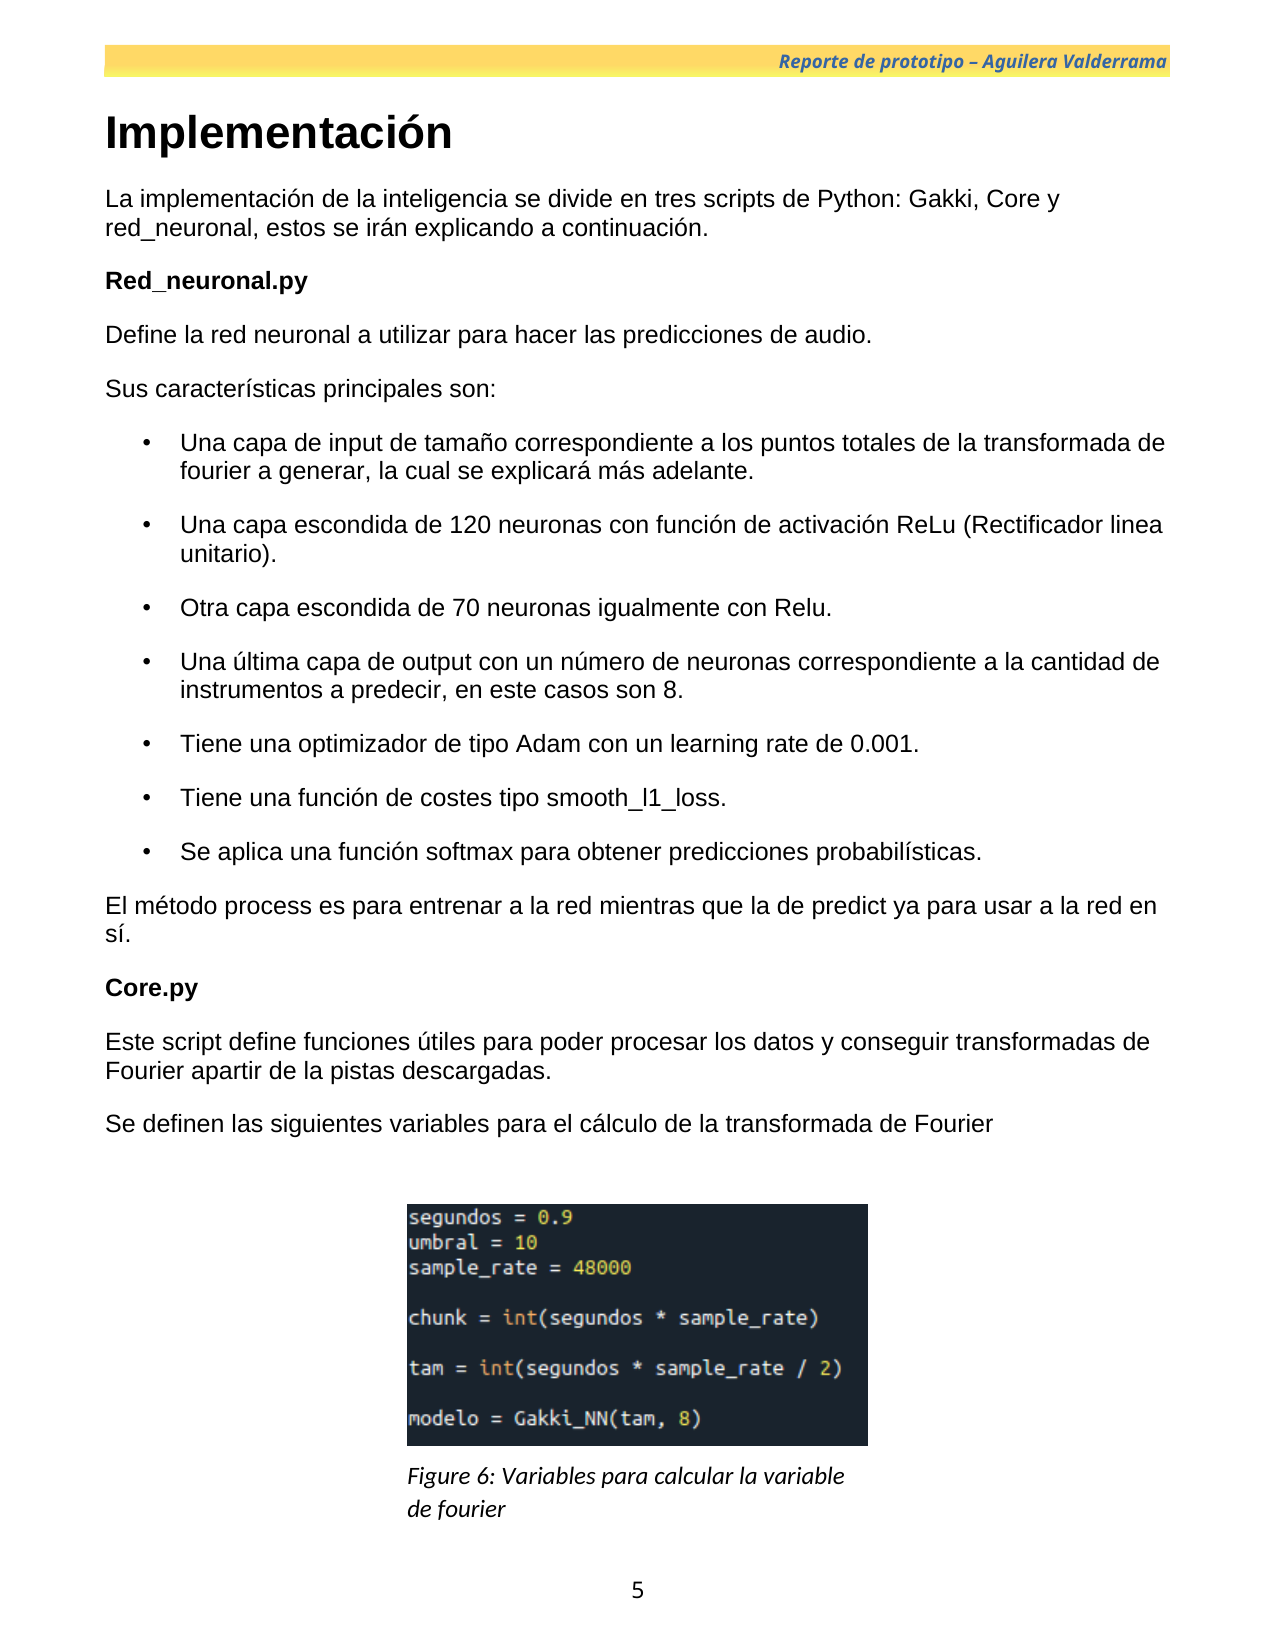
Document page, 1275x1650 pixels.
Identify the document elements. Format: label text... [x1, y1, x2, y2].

text Figure 6: Variables para calcular la variable de fourier [407, 1446, 868, 1523]
list Otra capa escondida de 70 neuronas igualmente con Relu. [142, 593, 1170, 622]
list Tiene una optimizador de tipo Adam con un learning rate de 0.001. [142, 729, 1170, 758]
text Implementación [105, 106, 1170, 159]
text La implementación de la inteligencia se divide en tres scripts de Python: Gakki, Core y red_neuronal, estos se irán explicando a continuación. [105, 184, 1170, 241]
picture [407, 1204, 868, 1446]
list Una última capa de output con un número de neuronas correspondiente a la cantidad de instrumentos a predecir, en este casos son 8. [142, 647, 1170, 704]
list Tiene una función de costes tipo smooth_l1_loss. [142, 783, 1170, 812]
text Sus características principales son: [105, 374, 1170, 402]
text El método process es para entrenar a la red mientras que la de predict ya para usar a la red en sí. [105, 891, 1170, 948]
list Se aplica una función softmax para obtener predicciones probabilísticas. [142, 837, 1170, 866]
text Core.py [105, 973, 1170, 1002]
text Este script define funciones útiles para poder procesar los datos y conseguir transformadas de Fourier apartir de la pistas descargadas. [105, 1027, 1170, 1084]
text Define la red neuronal a utilizar para hacer las predicciones de audio. [105, 320, 1170, 349]
text Se definen las siguientes variables para el cálculo de la transformada de Fourier [105, 1109, 1170, 1138]
list Una capa de input de tamaño correspondiente a los puntos totales de la transformada de fourier a generar, la cual se explicará más adelante. [142, 427, 1170, 485]
text Red_neuronal.py [105, 266, 1170, 295]
list Una capa escondida de 120 neuronas con función de activación ReLu (Rectificador linea unitario). [142, 510, 1170, 568]
